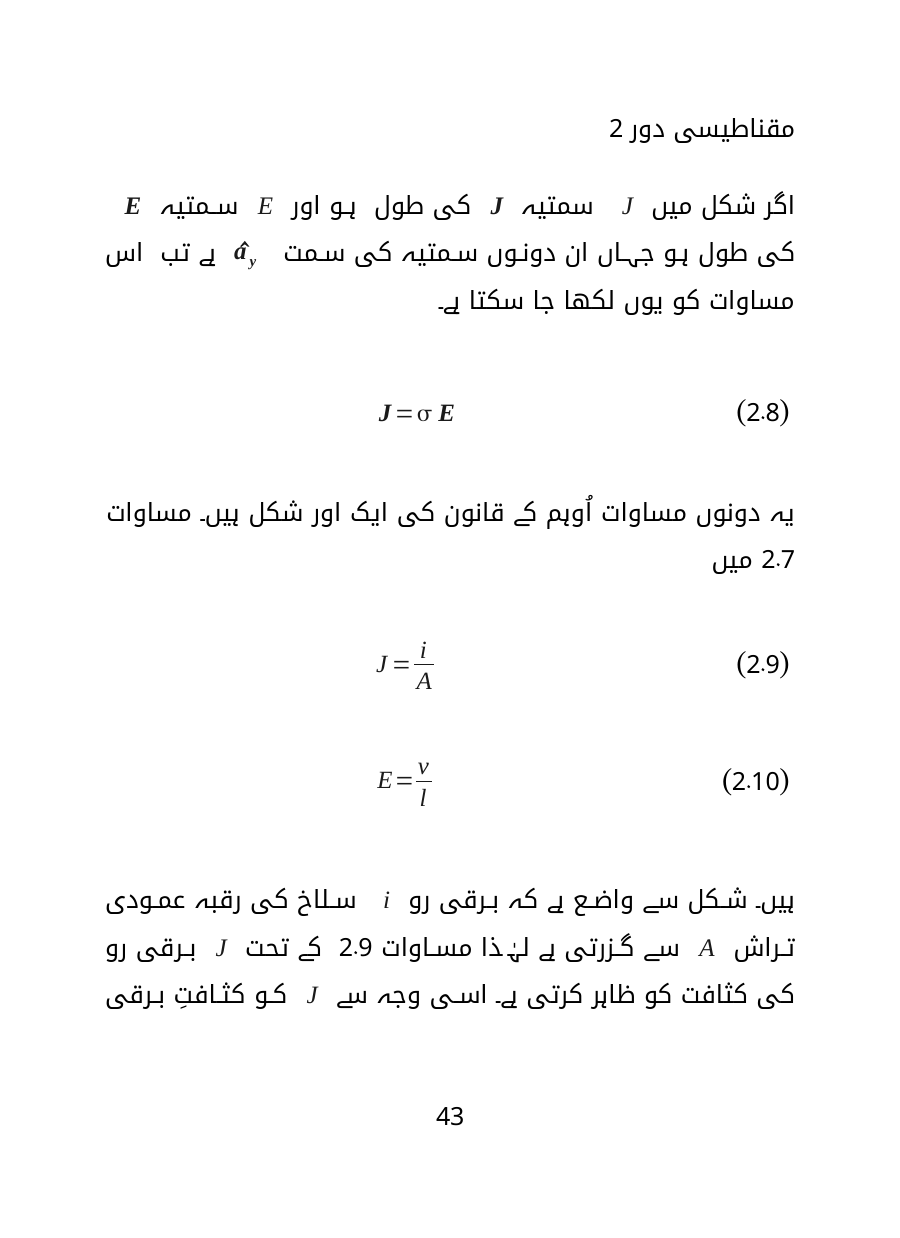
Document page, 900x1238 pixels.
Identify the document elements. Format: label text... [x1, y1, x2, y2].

table_header [105, 384, 718, 455]
table_header [105, 747, 696, 830]
text ہیں۔ شکل سے واضع ہے کہ برقی رو سلاخ کی رقبہ عمودی تراشسے گزرتی ہے لہٰذا مساوات 2.9 کے تحتبرقی رو کی کثافت کو ظاہر کرتی ہے۔ اسی وجہ سےکو کثافتِ برقی رو ہی کہتے ہیں۔ اسی طرح مساوات 2.10 سے یہ واضع ہے کہبرقی دباؤ کی شدت کو ظاہر کرتی ہے اور یوں کو برقی میدان کی شدت کہتے ہیں۔جہاں متن سے واضح ہو کہ برقی میدان کی بات ہو رہی ہے وہاں اس نام کو چھوٹا کر کےکو میدانی شدت سے پکارا جاتا ہے۔برقی میدان سے مُراد کسی چارج کے اِردگرد وہ جگہ ہے جس میں اس چارج کا اثر محسوس کیا جاتا ہے۔ [105, 877, 795, 1019]
table_header (2.10) [696, 747, 795, 830]
table_header (2.9) [696, 630, 795, 713]
text یہ دونوں مساوات اُوہم کے قانون کی ایک اور شکل ہیں۔ مساوات 2.7 میں [105, 489, 795, 584]
table_header (2.8) [718, 384, 795, 455]
text اگر شکل میں سمتیہکی طول ہو اورسمتیہکی طول ہو جہاں ان دونوں سمتیہ کی سمت ہے تب اس مساوات کو یوں لکھا جا سکتا ہے۔ [105, 182, 795, 324]
table_header [105, 630, 696, 713]
